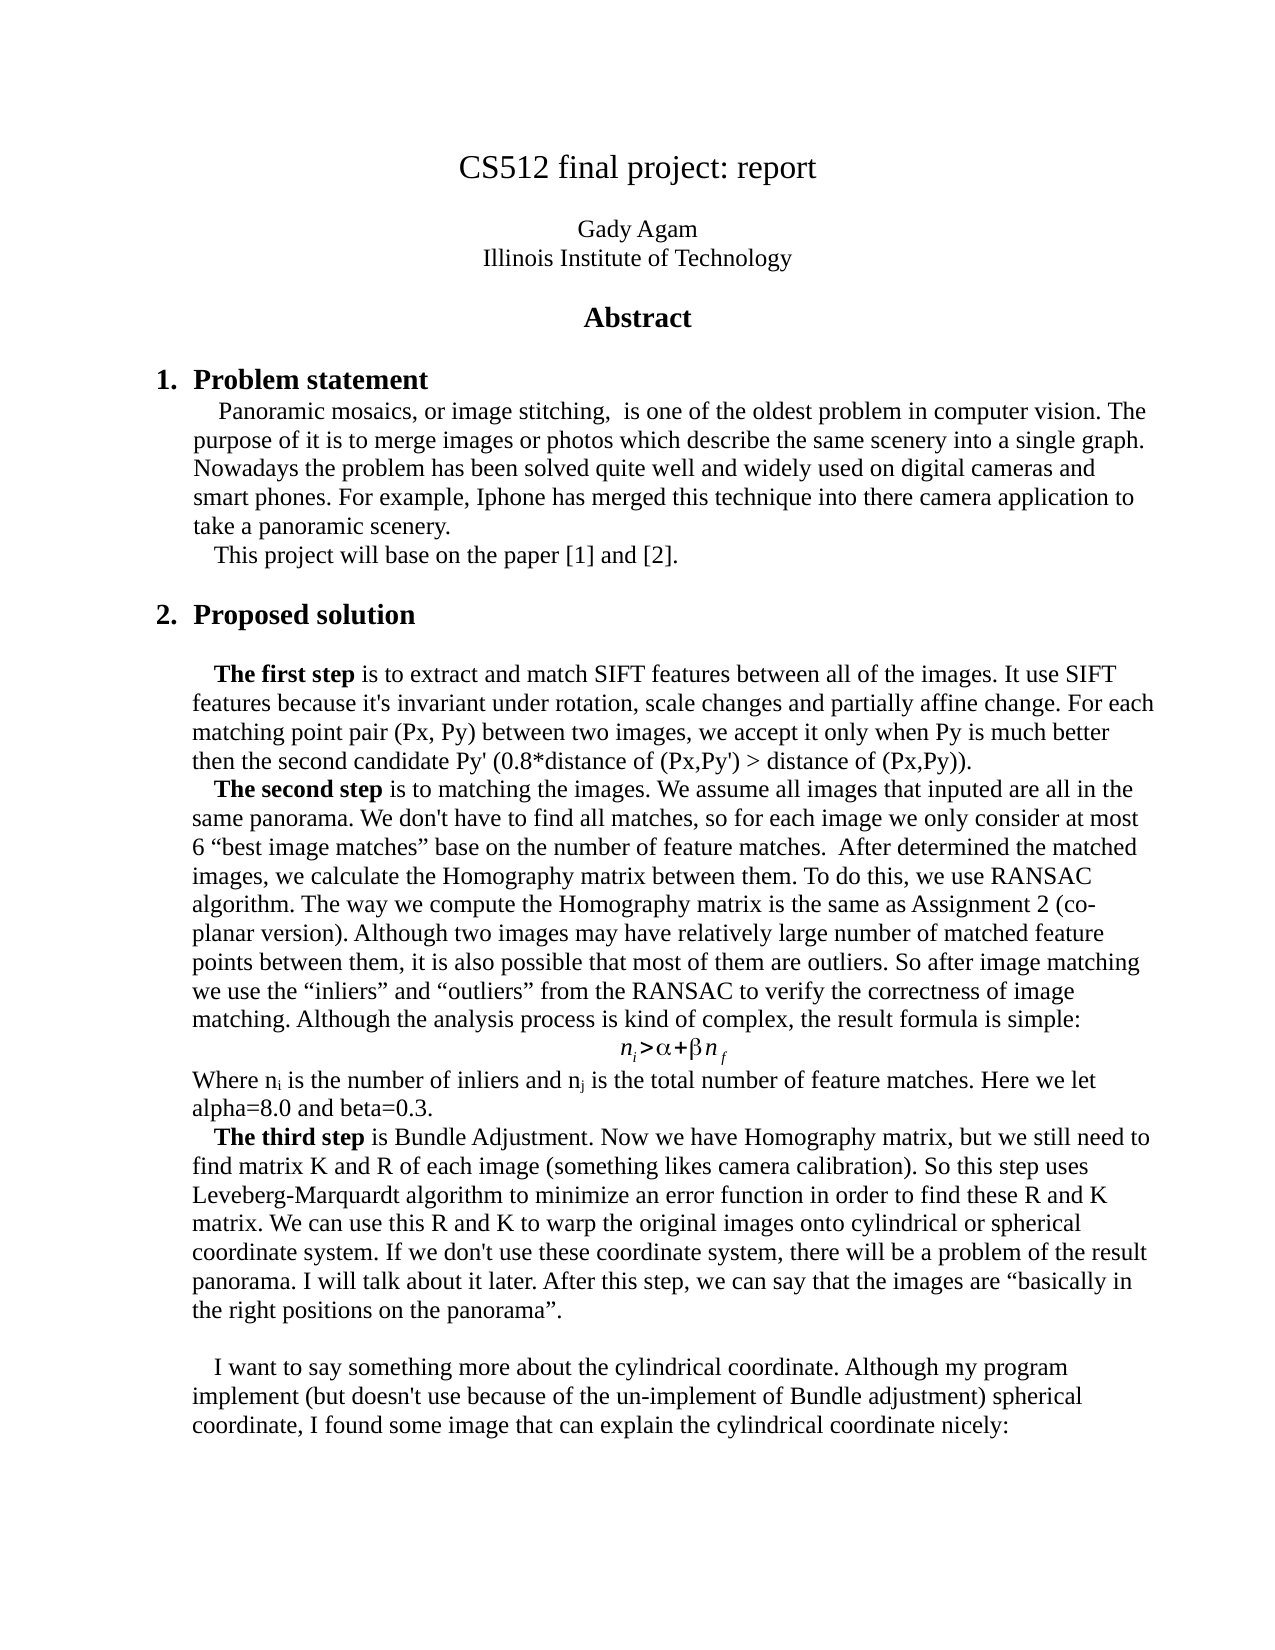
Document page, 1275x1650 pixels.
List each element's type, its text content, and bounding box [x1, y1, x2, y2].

list Problem statement [156, 362, 1157, 396]
text The second step is to matching the images. We assume all images that inputed are all in the same panorama. We don't have to find all matches, so for each image we only consider at most 6 “best image matches” base on the number of feature matches. After determined the matched images, we calculate the Homography matrix between them. To do this, we use RANSAC algorithm. The way we compute the Homography matrix is the same as Assignment 2 (co-planar version). Although two images may have relatively large number of matched feature points between them, it is also possible that most of them are outliers. So after image matching we use the “inliers” and “outliers” from the RANSAC to verify the correctness of image matching. Although the analysis process is kind of complex, the result formula is simple: [192, 774, 1157, 1033]
text CS512 final project: report [118, 147, 1157, 185]
list Proposed solution [156, 597, 1157, 631]
list Panoramic mosaics, or image stitching, is one of the oldest problem in computer vision. The purpose of it is to merge images or photos which describe the same scenery into a single graph. Nowadays the problem has been solved quite well and widely used on digital cameras and smart phones. For example, Iphone has merged this technique into there camera application to take a panoramic scenery. [156, 396, 1157, 540]
text Illinois Institute of Technology [118, 243, 1157, 271]
text The third step is Bundle Adjustment. Now we have Homography matrix, but we still need to find matrix K and R of each image (something likes camera calibration). So this step uses Leveberg-Marquardt algorithm to minimize an error function in order to find these R and K matrix. We can use this R and K to warp the original images onto cylindrical or spherical coordinate system. If we don't use these coordinate system, there will be a problem of the result panorama. I will talk about it later. After this step, we can say that the images are “basically in the right positions on the panorama”. [192, 1122, 1157, 1323]
text Where ni is the number of inliers and nj is the total number of feature matches. Here we let alpha=8.0 and beta=0.3. [192, 1065, 1157, 1122]
text I want to say something more about the cylindrical coordinate. Although my program implement (but doesn't use because of the un-implement of Bundle adjustment) spherical coordinate, I found some image that can explain the cylindrical coordinate nicely: [192, 1352, 1157, 1438]
list This project will base on the paper [1] and [2]. [156, 540, 1157, 568]
text Abstract [118, 300, 1157, 334]
text Gady Agam [118, 214, 1157, 243]
text The first step is to extract and match SIFT features between all of the images. It use SIFT features because it's invariant under rotation, scale changes and partially affine change. For each matching point pair (Px, Py) between two images, we accept it only when Py is much better then the second candidate Py' (0.8*distance of (Px,Py') > distance of (Px,Py)). [192, 659, 1157, 774]
